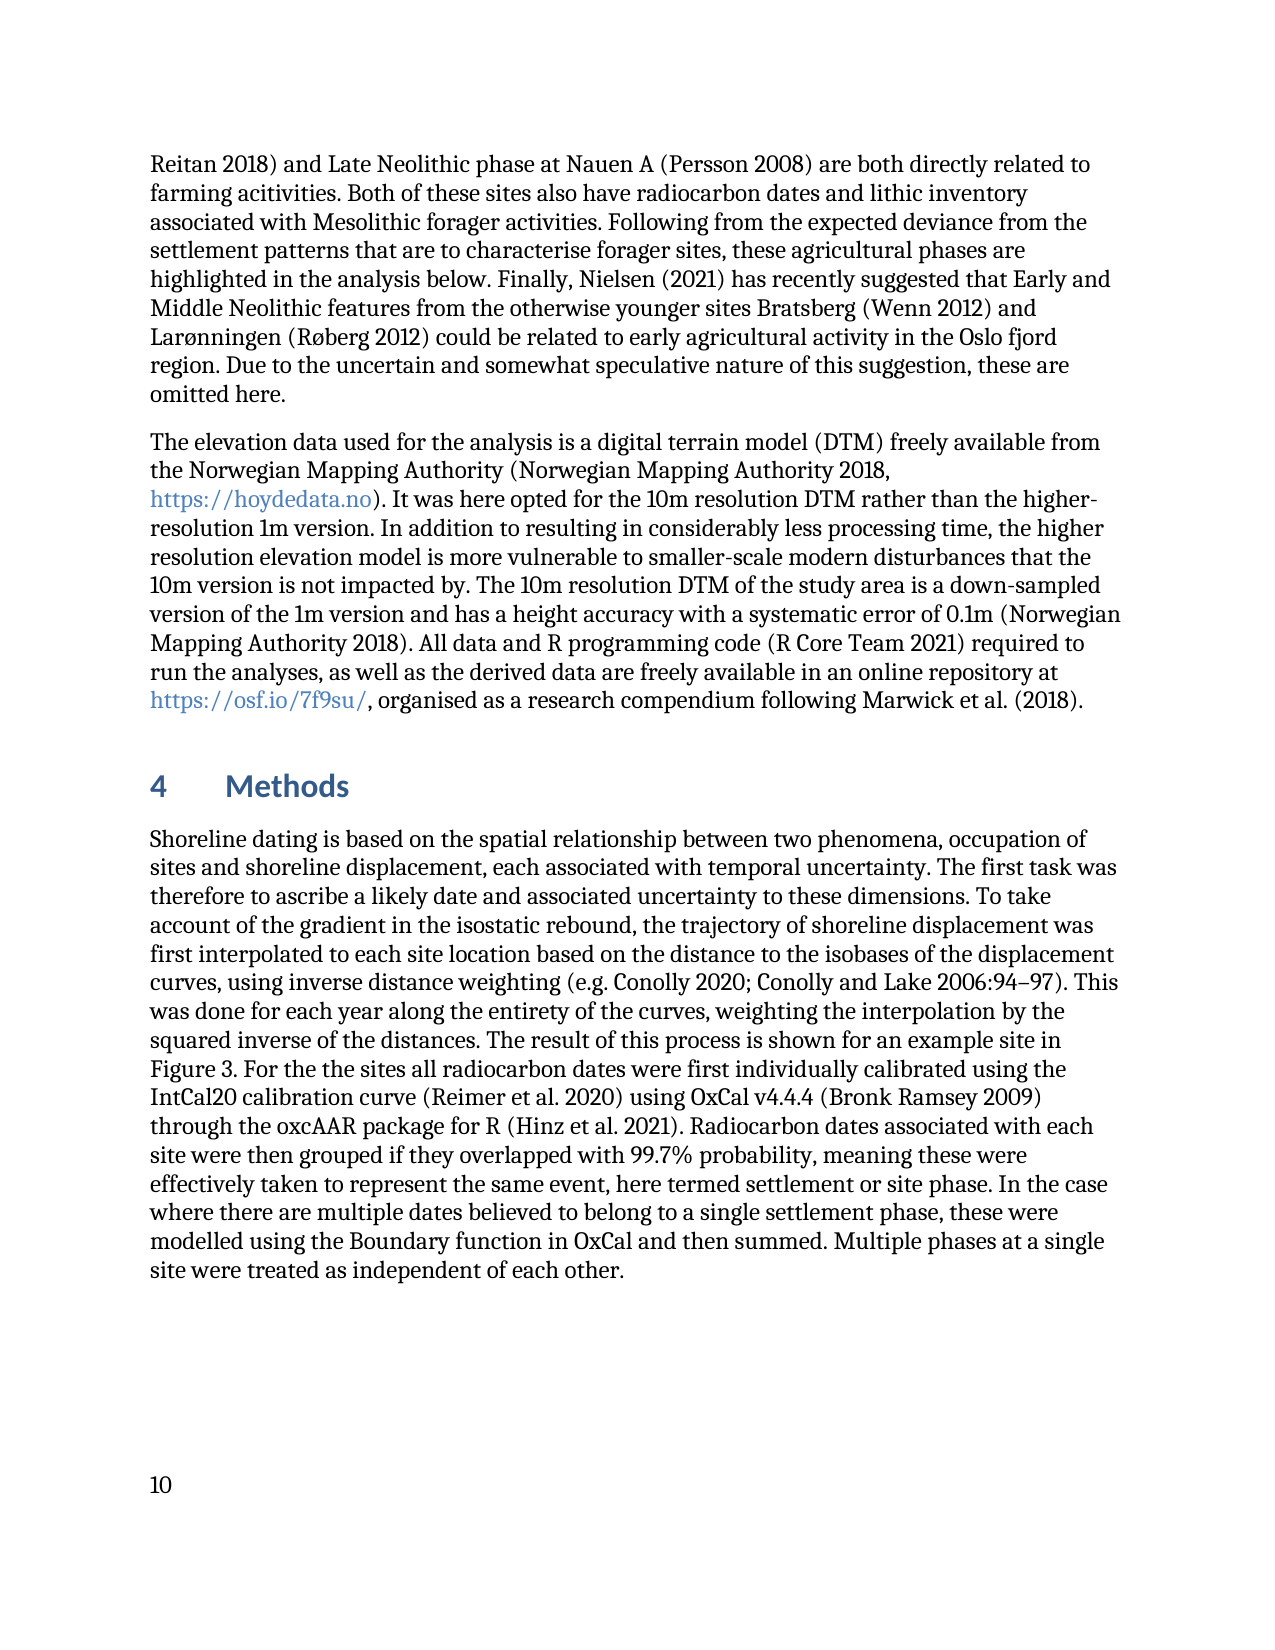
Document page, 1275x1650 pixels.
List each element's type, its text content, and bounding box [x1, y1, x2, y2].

subtitle 4 Methods [150, 765, 1125, 806]
text Reitan 2018) and Late Neolithic phase at Nauen A (Persson 2008) are both directly related to farming acitivities. Both of these sites also have radiocarbon dates and lithic inventory associated with Mesolithic forager activities. Following from the expected deviance from the settlement patterns that are to characterise forager sites, these agricultural phases are highlighted in the analysis below. Finally, Nielsen (2021) has recently suggested that Early and Middle Neolithic features from the otherwise younger sites Bratsberg (Wenn 2012) and Larønningen (Røberg 2012) could be related to early agricultural activity in the Oslo fjord region. Due to the uncertain and somewhat speculative nature of this suggestion, these are omitted here. [150, 150, 1125, 409]
text The elevation data used for the analysis is a digital terrain model (DTM) freely available from the Norwegian Mapping Authority (Norwegian Mapping Authority 2018, https://hoydedata.no). It was here opted for the 10m resolution DTM rather than the higher-resolution 1m version. In addition to resulting in considerably less processing time, the higher resolution elevation model is more vulnerable to smaller-scale modern disturbances that the 10m version is not impacted by. The 10m resolution DTM of the study area is a down-sampled version of the 1m version and has a height accuracy with a systematic error of 0.1m (Norwegian Mapping Authority 2018). All data and R programming code (R Core Team 2021) required to run the analyses, as well as the derived data are freely available in an online repository at https://osf.io/7f9su/, organised as a research compendium following Marwick et al. (2018). [150, 427, 1125, 715]
text Shoreline dating is based on the spatial relationship between two phenomena, occupation of sites and shoreline displacement, each associated with temporal uncertainty. The first task was therefore to ascribe a likely date and associated uncertainty to these dimensions. To take account of the gradient in the isostatic rebound, the trajectory of shoreline displacement was first interpolated to each site location based on the distance to the isobases of the displacement curves, using inverse distance weighting (e.g. Conolly 2020; Conolly and Lake 2006:94–97). This was done for each year along the entirety of the curves, weighting the interpolation by the squared inverse of the distances. The result of this process is shown for an example site in Figure 3. For the the sites all radiocarbon dates were first individually calibrated using the IntCal20 calibration curve (Reimer et al. 2020) using OxCal v4.4.4 (Bronk Ramsey 2009) through the oxcAAR package for R (Hinz et al. 2021). Radiocarbon dates associated with each site were then grouped if they overlapped with 99.7% probability, meaning these were effectively taken to represent the same event, here termed settlement or site phase. In the case where there are multiple dates believed to belong to a single settlement phase, these were modelled using the Boundary function in OxCal and then summed. Multiple phases at a single site were treated as independent of each other. [150, 824, 1125, 1284]
